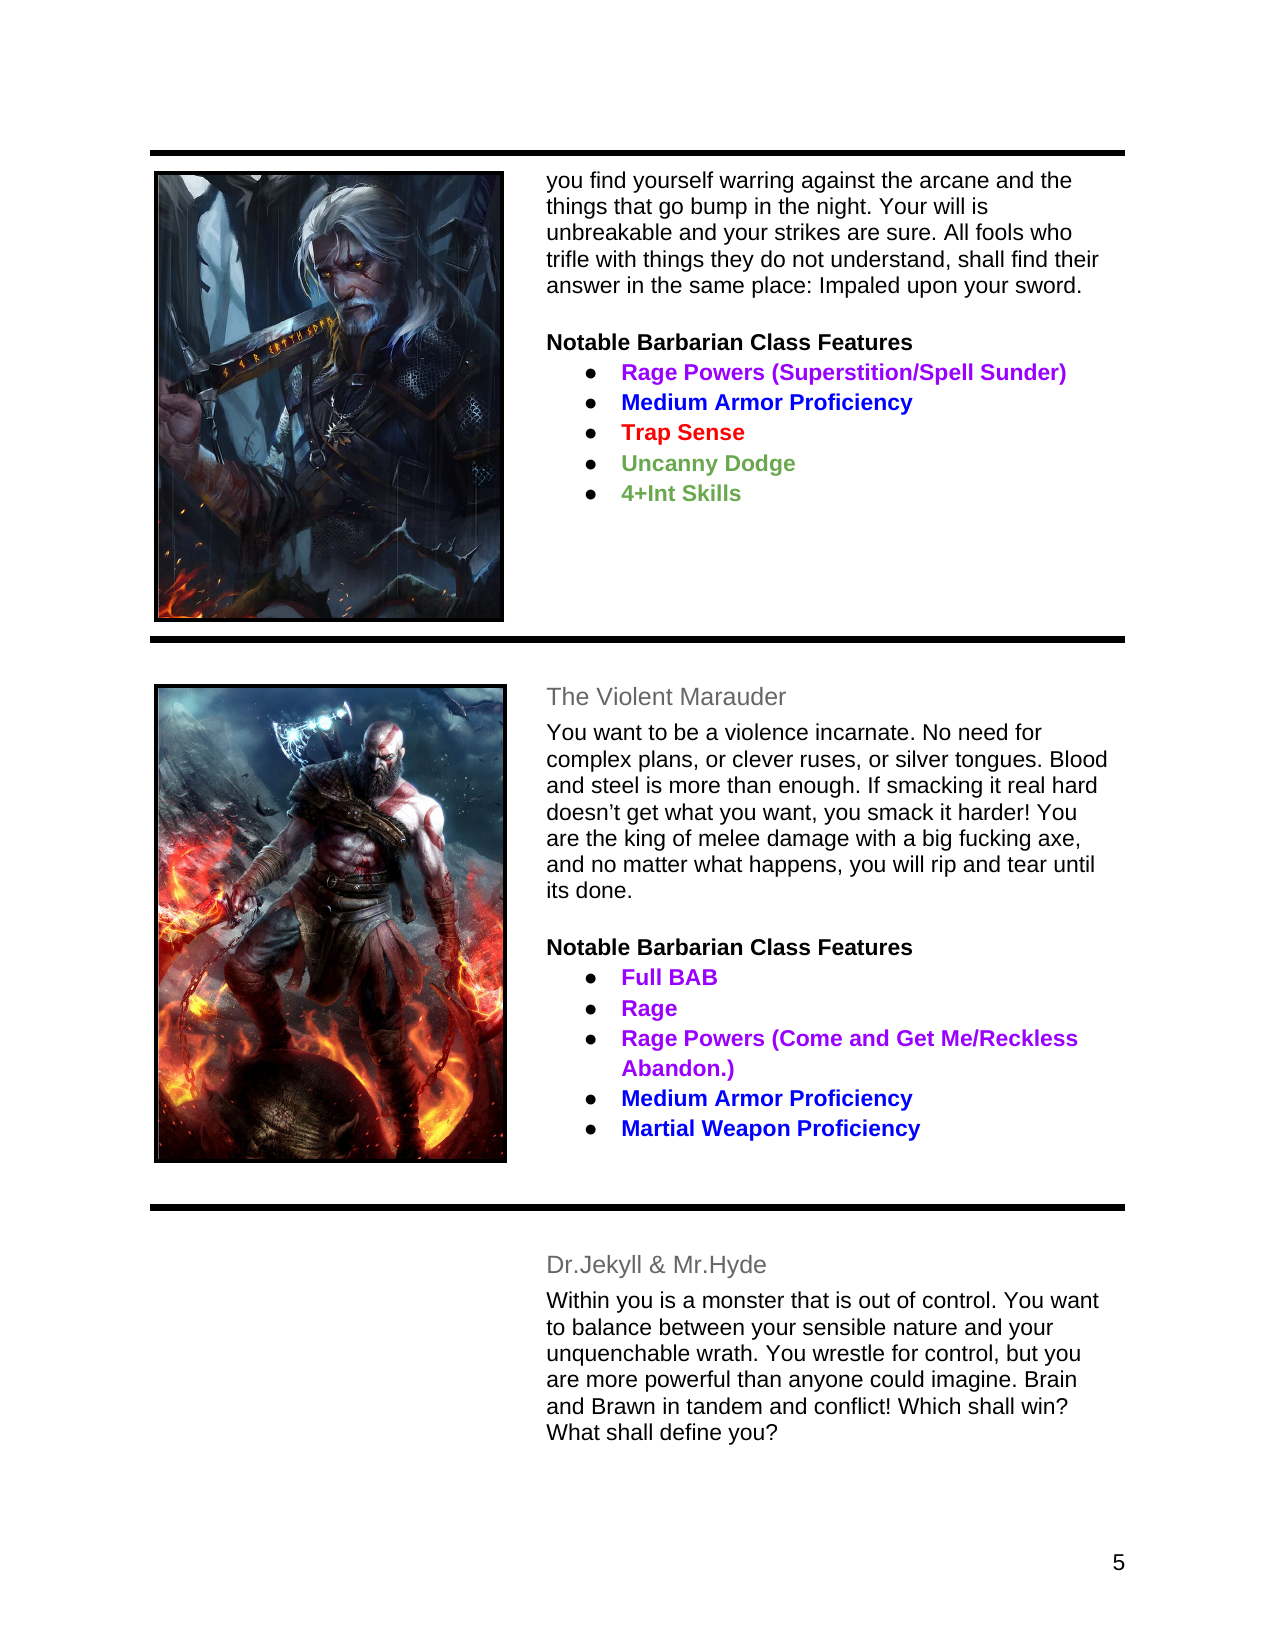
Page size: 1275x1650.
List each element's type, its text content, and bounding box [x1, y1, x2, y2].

table_cell you find yourself warring against the arcane and the things that go bump in the night. Your will is unbreakable and your strikes are sure. All fools who trifle with things they do not understand, shall find their answer in the same place: Impaled upon your sword. Notable Barbarian Class Features Rage Powers (Superstition/Spell Sunder) Medium Armor Proficiency Trap Sense Uncanny Dodge 4+Int Skills [536, 156, 1125, 636]
table_cell Dr.Jekyll & Mr.Hyde Within you is a monster that is out of control. You want to balance between your sensible nature and your unquenchable wrath. You wrestle for control, but you are more powerful than anyone could imagine. Brain and Brawn in tandem and conflict! Which shall win? What shall define you? [536, 1211, 1125, 1500]
table_cell [150, 156, 536, 636]
table_cell [150, 1211, 536, 1500]
table_cell The Violent Marauder You want to be a violence incarnate. No need for complex plans, or clever ruses, or silver tongues. Blood and steel is more than enough. If smacking it real hard doesn’t get what you want, you smack it harder! You are the king of melee damage with a big fucking axe, and no matter what happens, you will rip and tear until its done. Notable Barbarian Class Features Full BAB Rage Rage Powers (Come and Get Me/Reckless Abandon.) Medium Armor Proficiency Martial Weapon Proficiency [536, 643, 1125, 1204]
picture [158, 175, 500, 618]
table_cell [150, 643, 536, 1204]
picture [158, 688, 503, 1159]
